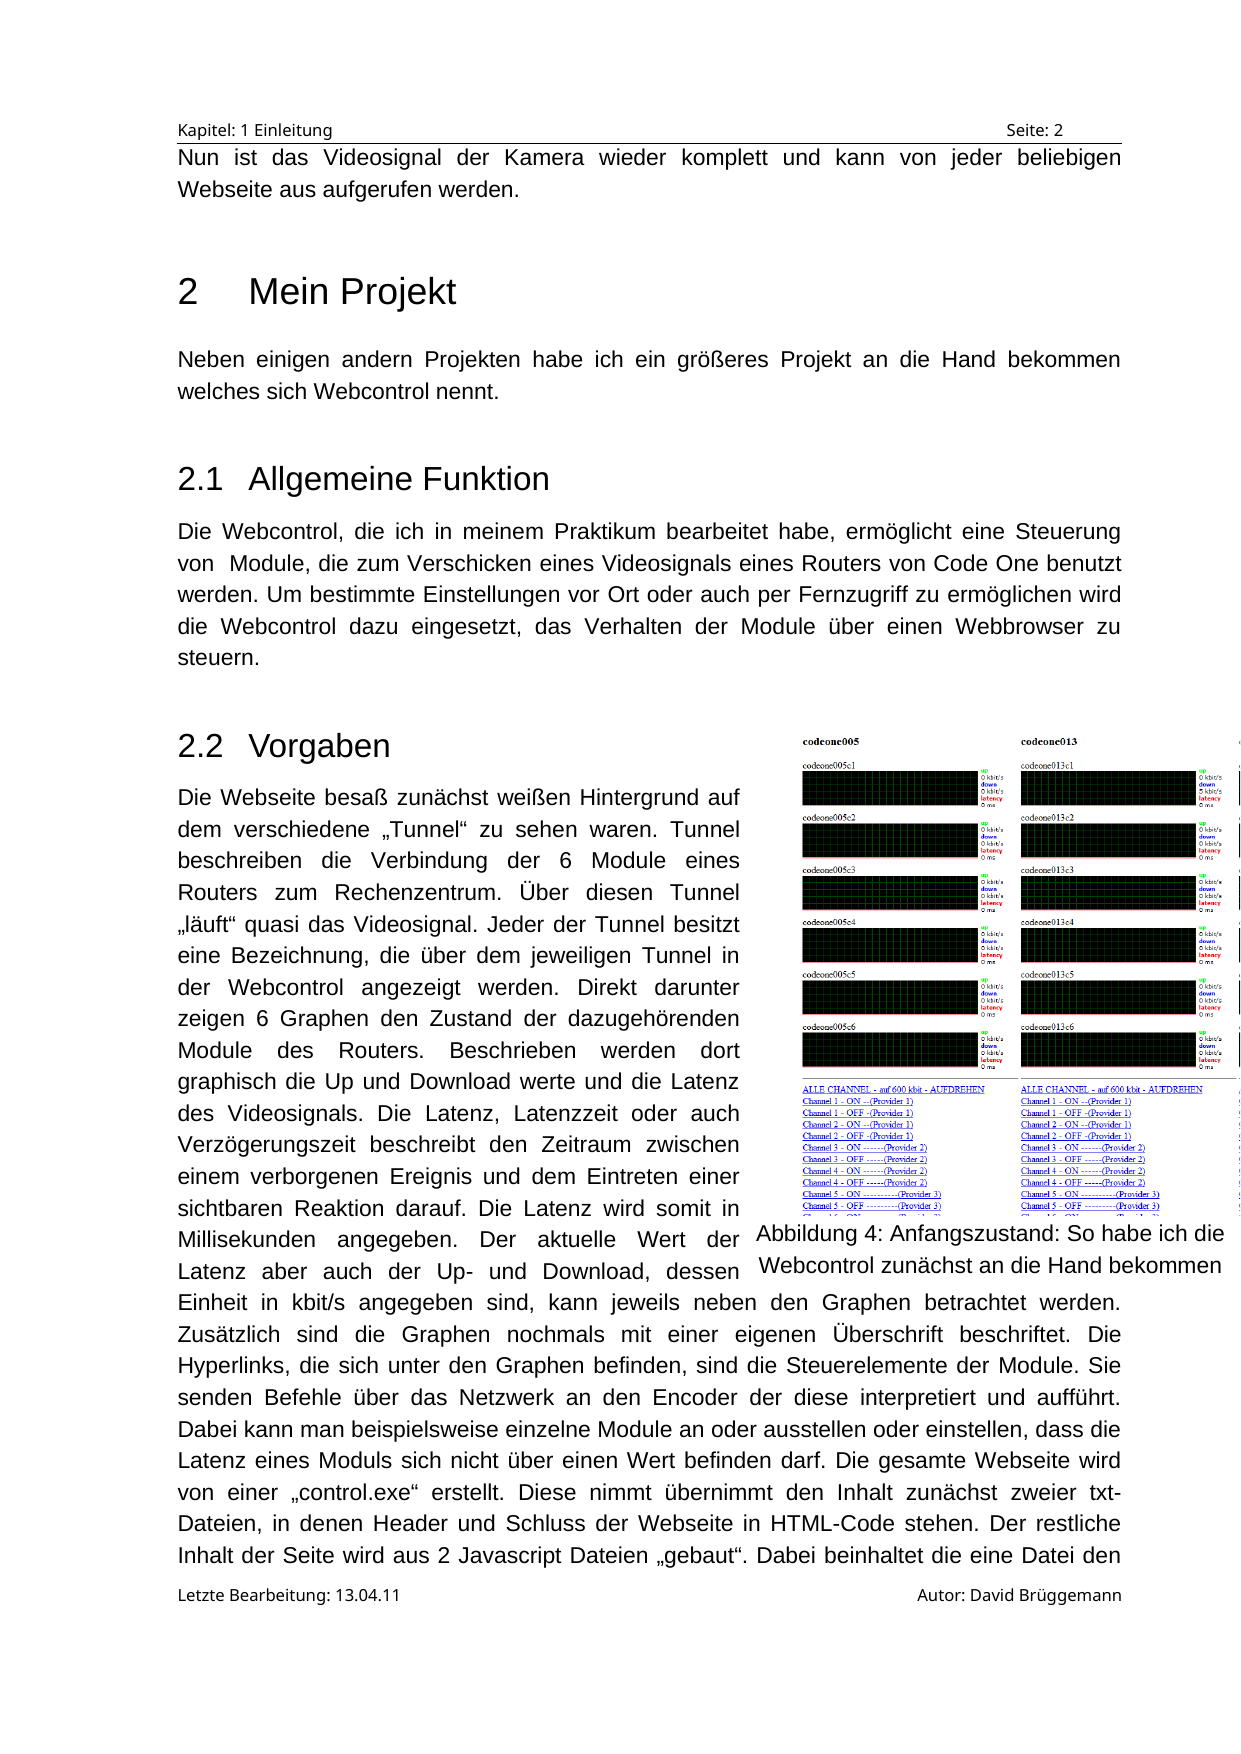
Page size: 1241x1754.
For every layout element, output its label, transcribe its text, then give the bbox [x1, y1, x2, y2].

subtitle Allgemeine Funktion [177, 459, 1122, 498]
text Die Webcontrol, die ich in meinem Praktikum bearbeitet habe, ermöglicht eine Steuerung von Module, die zum Verschicken eines Videosignals eines Routers von Code One benutzt werden. Um bestimmte Einstellungen vor Ort oder auch per Fernzugriff zu ermöglichen wird die Webcontrol dazu eingesetzt, das Verhalten der Module über einen Webbrowser zu steuern. [177, 518, 1122, 671]
text Neben einigen andern Projekten habe ich ein größeres Projekt an die Hand bekommen welches sich Webcontrol nennt. [177, 346, 1122, 404]
picture [740, 737, 956, 1216]
text Abbildung 4: Anfangszustand: So habe ich die Webcontrol zunächst an die Hand bekommen [740, 737, 1240, 1278]
text Die Webseite besaß zunächst weißen Hintergrund auf dem verschiedene „Tunnel“ zu sehen waren. Tunnel beschreiben die Verbindung der 6 Module eines Routers zum Rechenzentrum. Über diesen Tunnel „läuft“ quasi das Videosignal. Jeder der Tunnel besitzt eine Bezeichnung, die über dem jeweiligen Tunnel in der Webcontrol angezeigt werden. Direkt darunter zeigen 6 Graphen den Zustand der dazugehörenden Module des Routers. Beschrieben werden dort graphisch die Up und Download werte und die Latenz des Videosignals. Die Latenz, Latenzzeit oder auch Verzögerungszeit beschreibt den Zeitraum zwischen einem verborgenen Ereignis und dem Eintreten einer sichtbaren Reaktion darauf. Die Latenz wird somit in Millisekunden angegeben. Der aktuelle Wert der Latenz aber auch der Up- und Download, dessen Einheit in kbit/s angegeben sind, kann jeweils neben den Graphen betrachtet werden. Zusätzlich sind die Graphen nochmals mit einer eigenen Überschrift beschriftet. Die Hyperlinks, die sich unter den Graphen befinden, sind die Steuerelemente der Module. Sie senden Befehle über das Netzwerk an den Encoder der diese interpretiert und aufführt. Dabei kann man beispielsweise einzelne Module an oder ausstellen oder einstellen, dass die Latenz eines Moduls sich nicht über einen Wert befinden darf. Die gesamte Webseite wird von einer „control.exe“ erstellt. Diese nimmt übernimmt den Inhalt zunächst zweier txt-Dateien, in denen Header und Schluss der Webseite in HTML-Code stehen. Der restliche Inhalt der Seite wird aus 2 Javascript Dateien „gebaut“. Dabei beinhaltet die eine Datei den Code für die Graphen und die andere wird für den Aufbau der Seite, wie Ausrichtung und Beschriftung gebraucht. Die eigentliche Beschriftung der Befehle stehen allerdings in einer „settings.ini“, in der auch Informationen und Daten zum den Tunneln stehen. Quasi muss nur diese Datei verändert werden, damit die Webcontrol die gewünschten Befehle abschickt oder die gewollten Tunnel anzeigt. [177, 784, 1122, 1568]
subtitle Vorgaben [177, 687, 1240, 764]
text Nun ist das Videosignal der Kamera wieder komplett und kann von jeder beliebigen Webseite aus aufgerufen werden. [177, 144, 1122, 202]
subtitle Mein Projekt [177, 269, 1122, 313]
